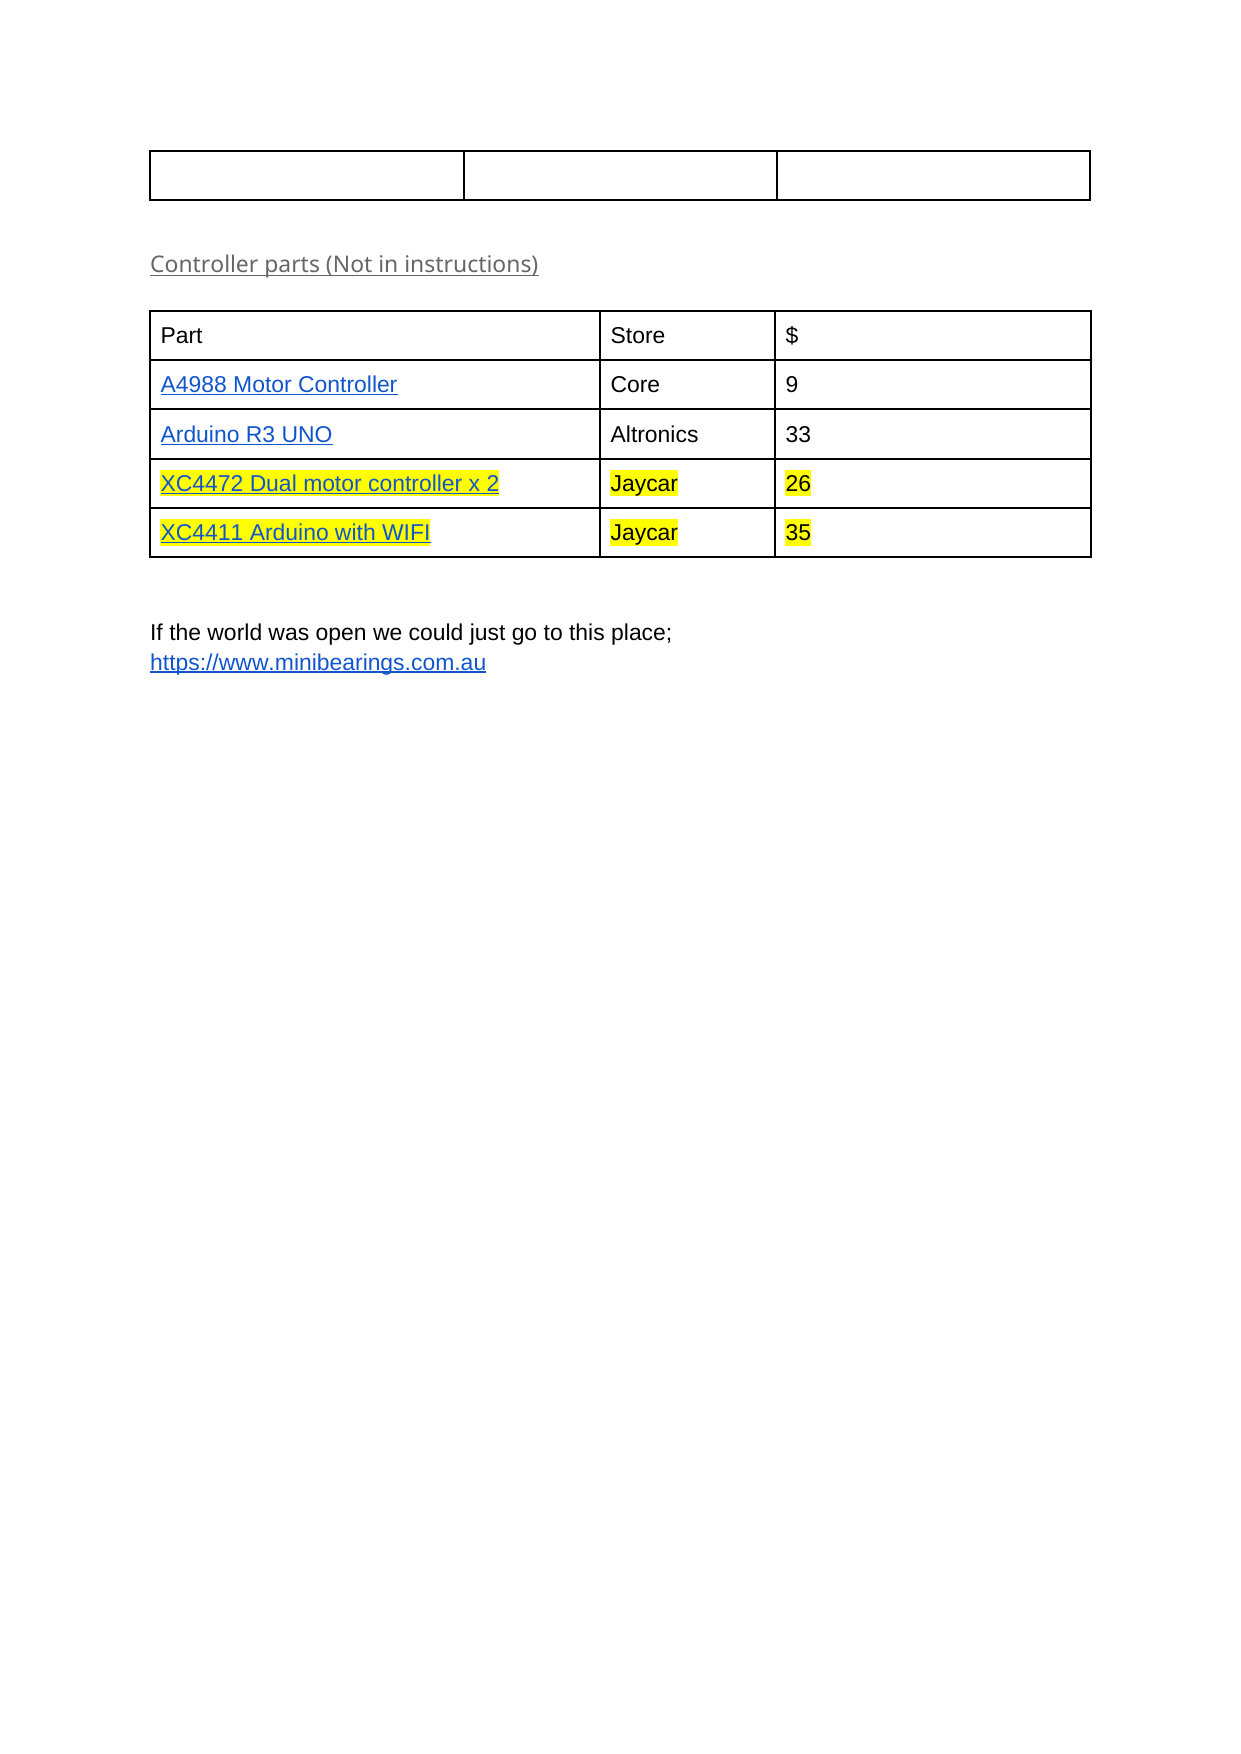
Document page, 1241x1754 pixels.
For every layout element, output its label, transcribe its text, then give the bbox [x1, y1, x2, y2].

table_cell [465, 152, 776, 199]
table_cell 33 [776, 410, 1090, 457]
table_cell XC4472 Dual motor controller x 2 [151, 460, 599, 507]
text If the world was open we could just go to this place; [150, 618, 1090, 645]
subtitle Controller parts (Not in instructions) [150, 248, 1090, 279]
table_header Store [601, 312, 774, 359]
table_cell [151, 152, 463, 199]
table_cell A4988 Motor Controller [151, 361, 599, 408]
table_cell Jaycar [601, 460, 774, 507]
table_cell Arduino R3 UNO [151, 410, 599, 457]
table_header $ [776, 312, 1090, 359]
table_cell [778, 152, 1089, 199]
table_cell 26 [776, 460, 1090, 507]
table_cell 35 [776, 509, 1090, 556]
table_cell XC4411 Arduino with WIFI [151, 509, 599, 556]
table_cell 9 [776, 361, 1090, 408]
table_header Part [151, 312, 599, 359]
table_cell Core [601, 361, 774, 408]
table_cell Jaycar [601, 509, 774, 556]
table_cell Altronics [601, 410, 774, 457]
text https://www.minibearings.com.au [150, 649, 1090, 675]
